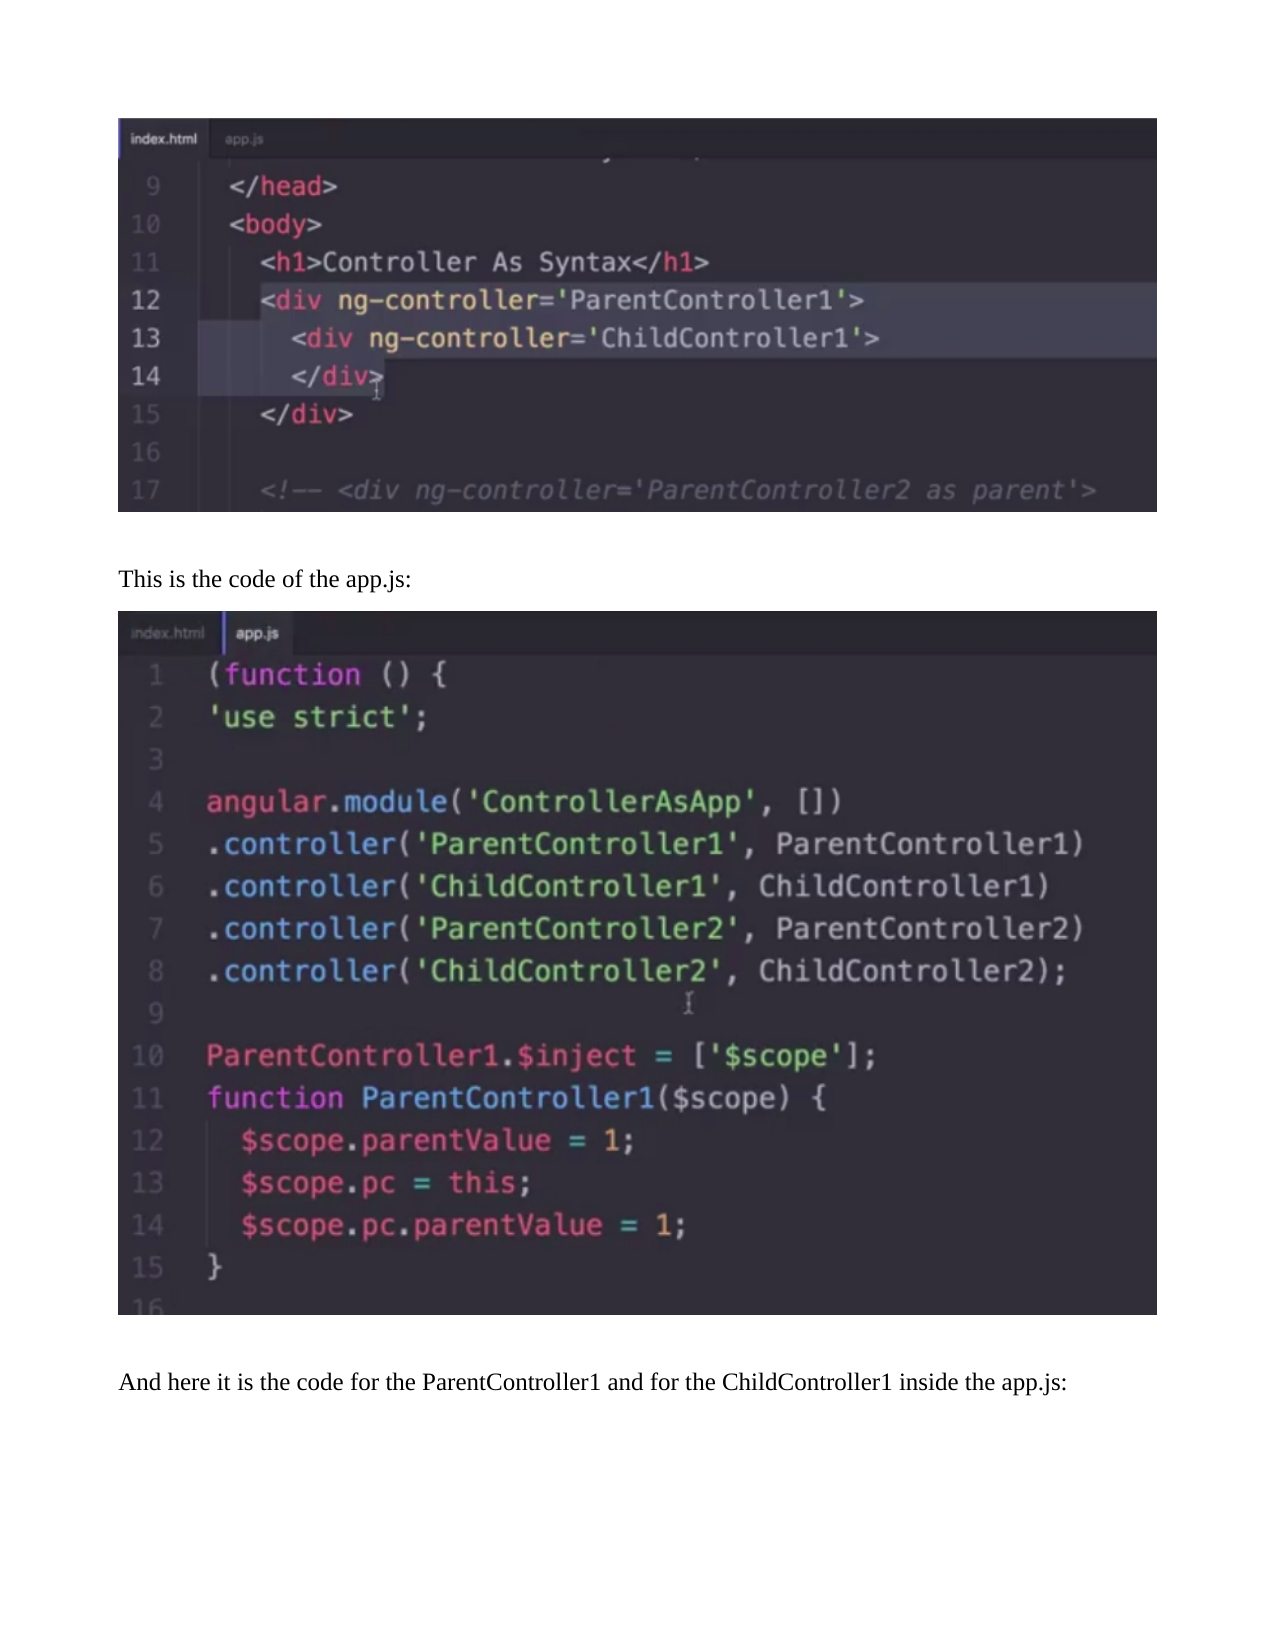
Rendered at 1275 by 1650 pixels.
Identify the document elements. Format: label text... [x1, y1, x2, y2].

text This is the code of the app.js: [118, 564, 1157, 592]
picture [118, 118, 1157, 512]
picture [118, 611, 1157, 1315]
text And here it is the code for the ParentController1 and for the ChildController1 inside the app.js: [118, 1367, 1157, 1395]
